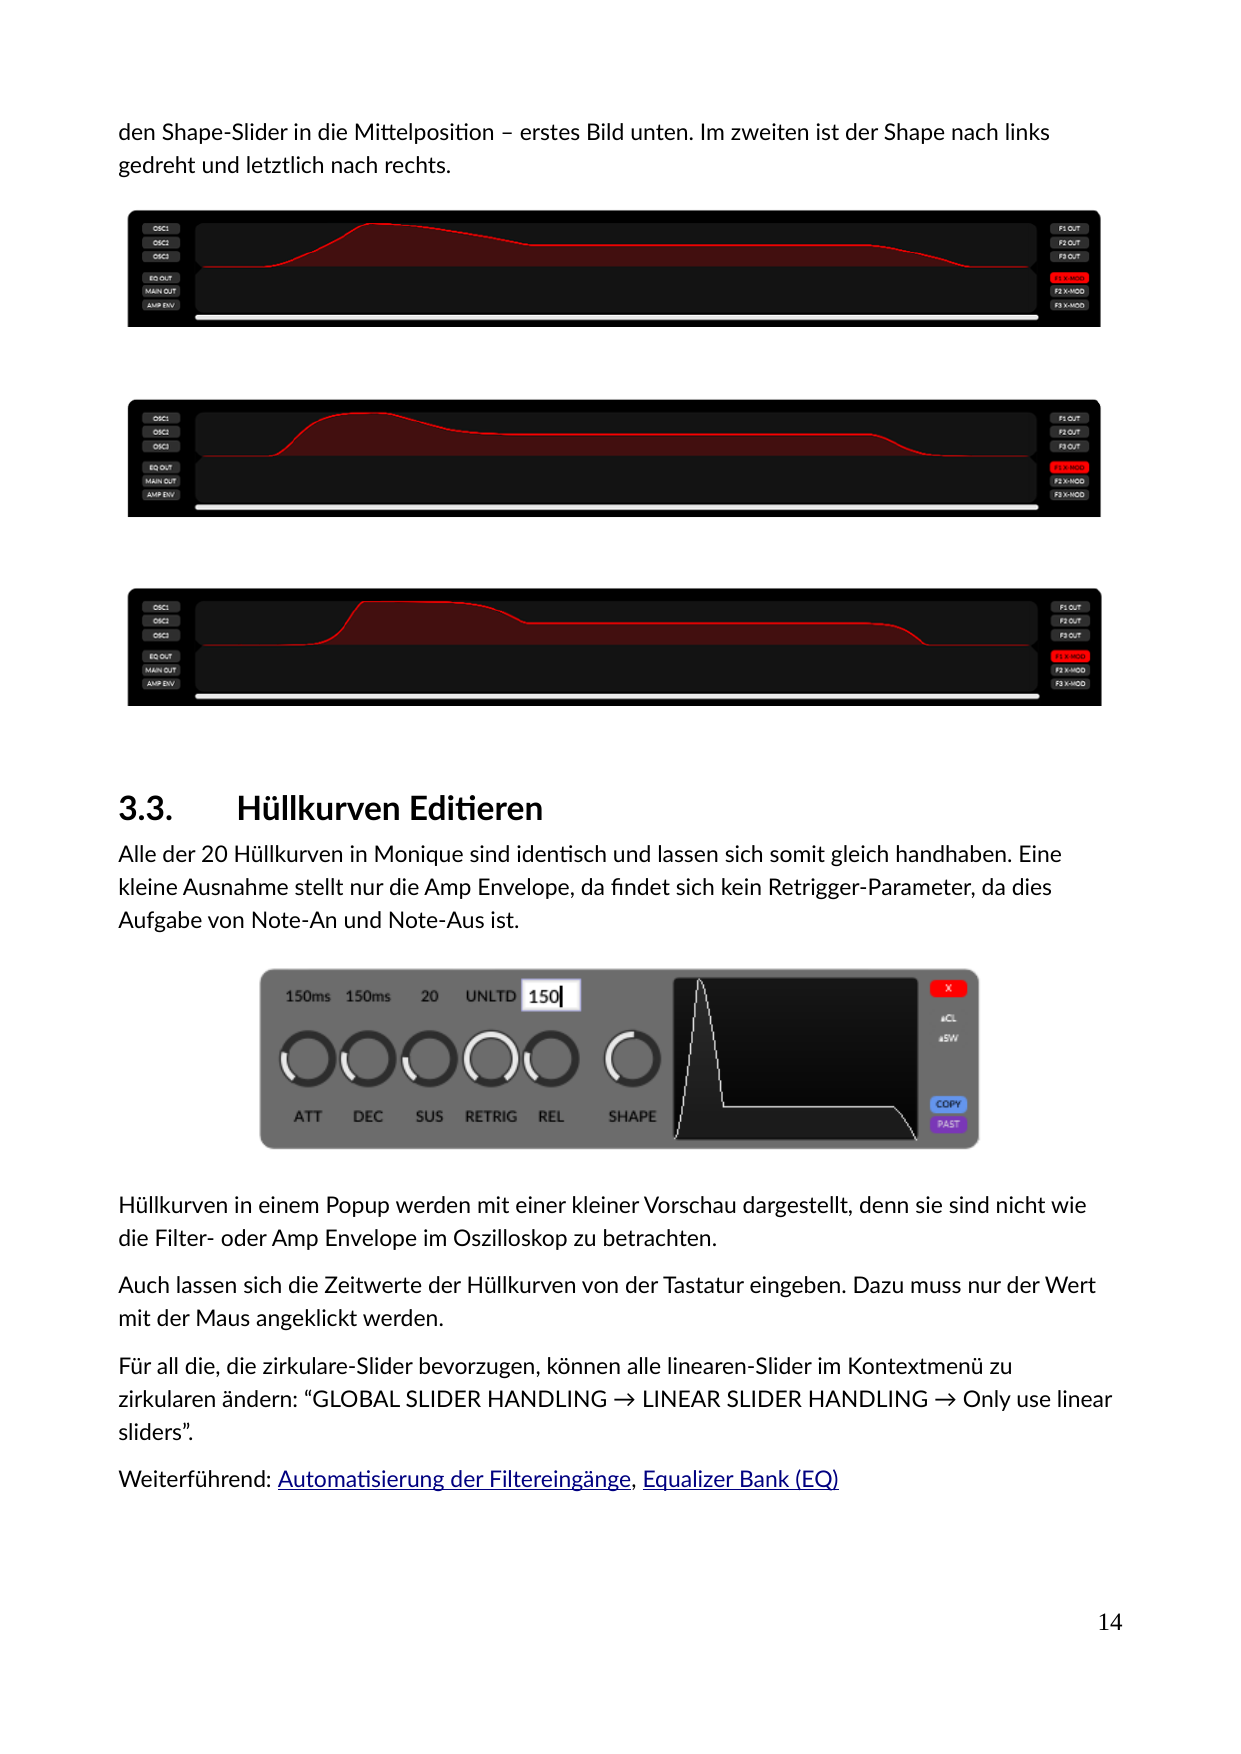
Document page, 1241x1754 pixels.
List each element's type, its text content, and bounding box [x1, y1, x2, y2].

text Hüllkurven in einem Popup werden mit einer kleiner Vorschau dargestellt, denn sie sind nicht wie die Filter- oder Amp Envelope im Oszilloskop zu betrachten. [118, 1191, 1122, 1251]
text den Shape-Slider in die Mittelposition – erstes Bild unten. Im zweiten ist der Shape nach links gedreht und letztlich nach rechts. [118, 118, 1122, 178]
picture [118, 577, 1123, 714]
text Weiterführend: Automatisierung der Filtereingänge, Equalizer Bank (EQ) [118, 1465, 1122, 1492]
text Auch lassen sich die Zeitwerte der Hüllkurven von der Tastatur eingeben. Dazu muss nur der Wert mit der Maus angeklickt werden. [118, 1271, 1122, 1332]
picture [118, 387, 1123, 525]
picture [244, 953, 996, 1165]
subtitle Hüllkurven Editieren [118, 787, 1122, 827]
picture [118, 198, 1123, 335]
text Alle der 20 Hüllkurven in Monique sind identisch und lassen sich somit gleich handhaben. Eine kleine Ausnahme stellt nur die Amp Envelope, da findet sich kein Retrigger-Parameter, da dies Aufgabe von Note-An und Note-Aus ist. [118, 840, 1122, 933]
text Für all die, die zirkulare-Slider bevorzugen, können alle linearen-Slider im Kontextmenü zu zirkularen ändern: “GLOBAL SLIDER HANDLING → LINEAR SLIDER HANDLING → Only use linear sliders”. [118, 1352, 1122, 1445]
